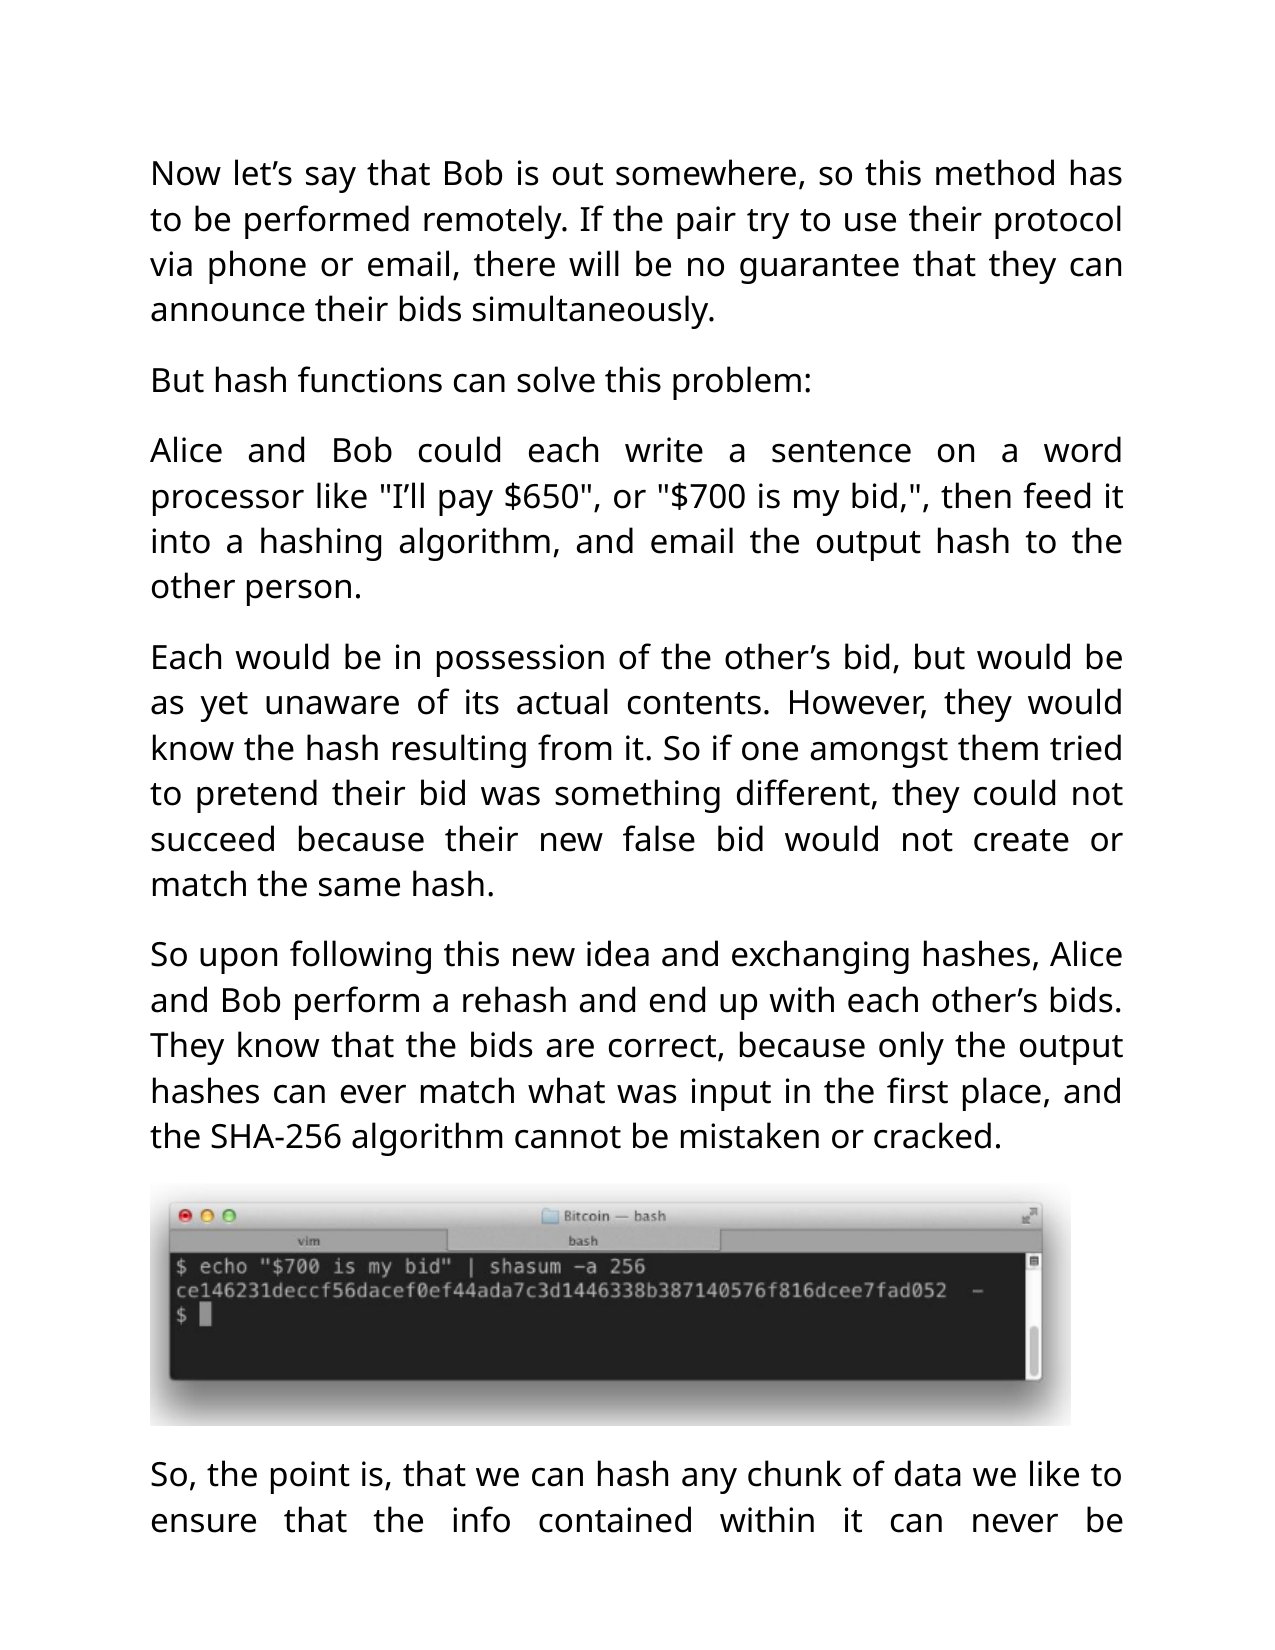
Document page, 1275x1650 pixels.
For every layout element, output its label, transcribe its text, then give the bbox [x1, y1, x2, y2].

text Alice and Bob could each write a sentence on a word processor like "I’ll pay $650", or "$700 is my bid,", then feed it into a hashing algorithm, and email the output hash to the other person. [150, 427, 1125, 609]
picture [150, 1183, 1071, 1426]
text So, the point is, that we can hash any chunk of data we like to ensure that the info contained within it can never be [150, 1451, 1125, 1542]
text So upon following this new idea and exchanging hashes, Alice and Bob perform a rehash and end up with each other’s bids. They know that the bids are correct, because only the output hashes can ever match what was input in the first place, and the SHA-256 algorithm cannot be mistaken or cracked. [150, 931, 1125, 1158]
text Now let’s say that Bob is out somewhere, so this method has to be performed remotely. If the pair try to use their protocol via phone or email, there will be no guarantee that they can announce their bids simultaneously. [150, 150, 1125, 332]
text But hash functions can solve this problem: [150, 357, 1125, 402]
text Each would be in possession of the other’s bid, but would be as yet unaware of its actual contents. However, they would know the hash resulting from it. So if one amongst them tried to pretend their bid was something different, they could not succeed because their new false bid would not create or match the same hash. [150, 634, 1125, 906]
